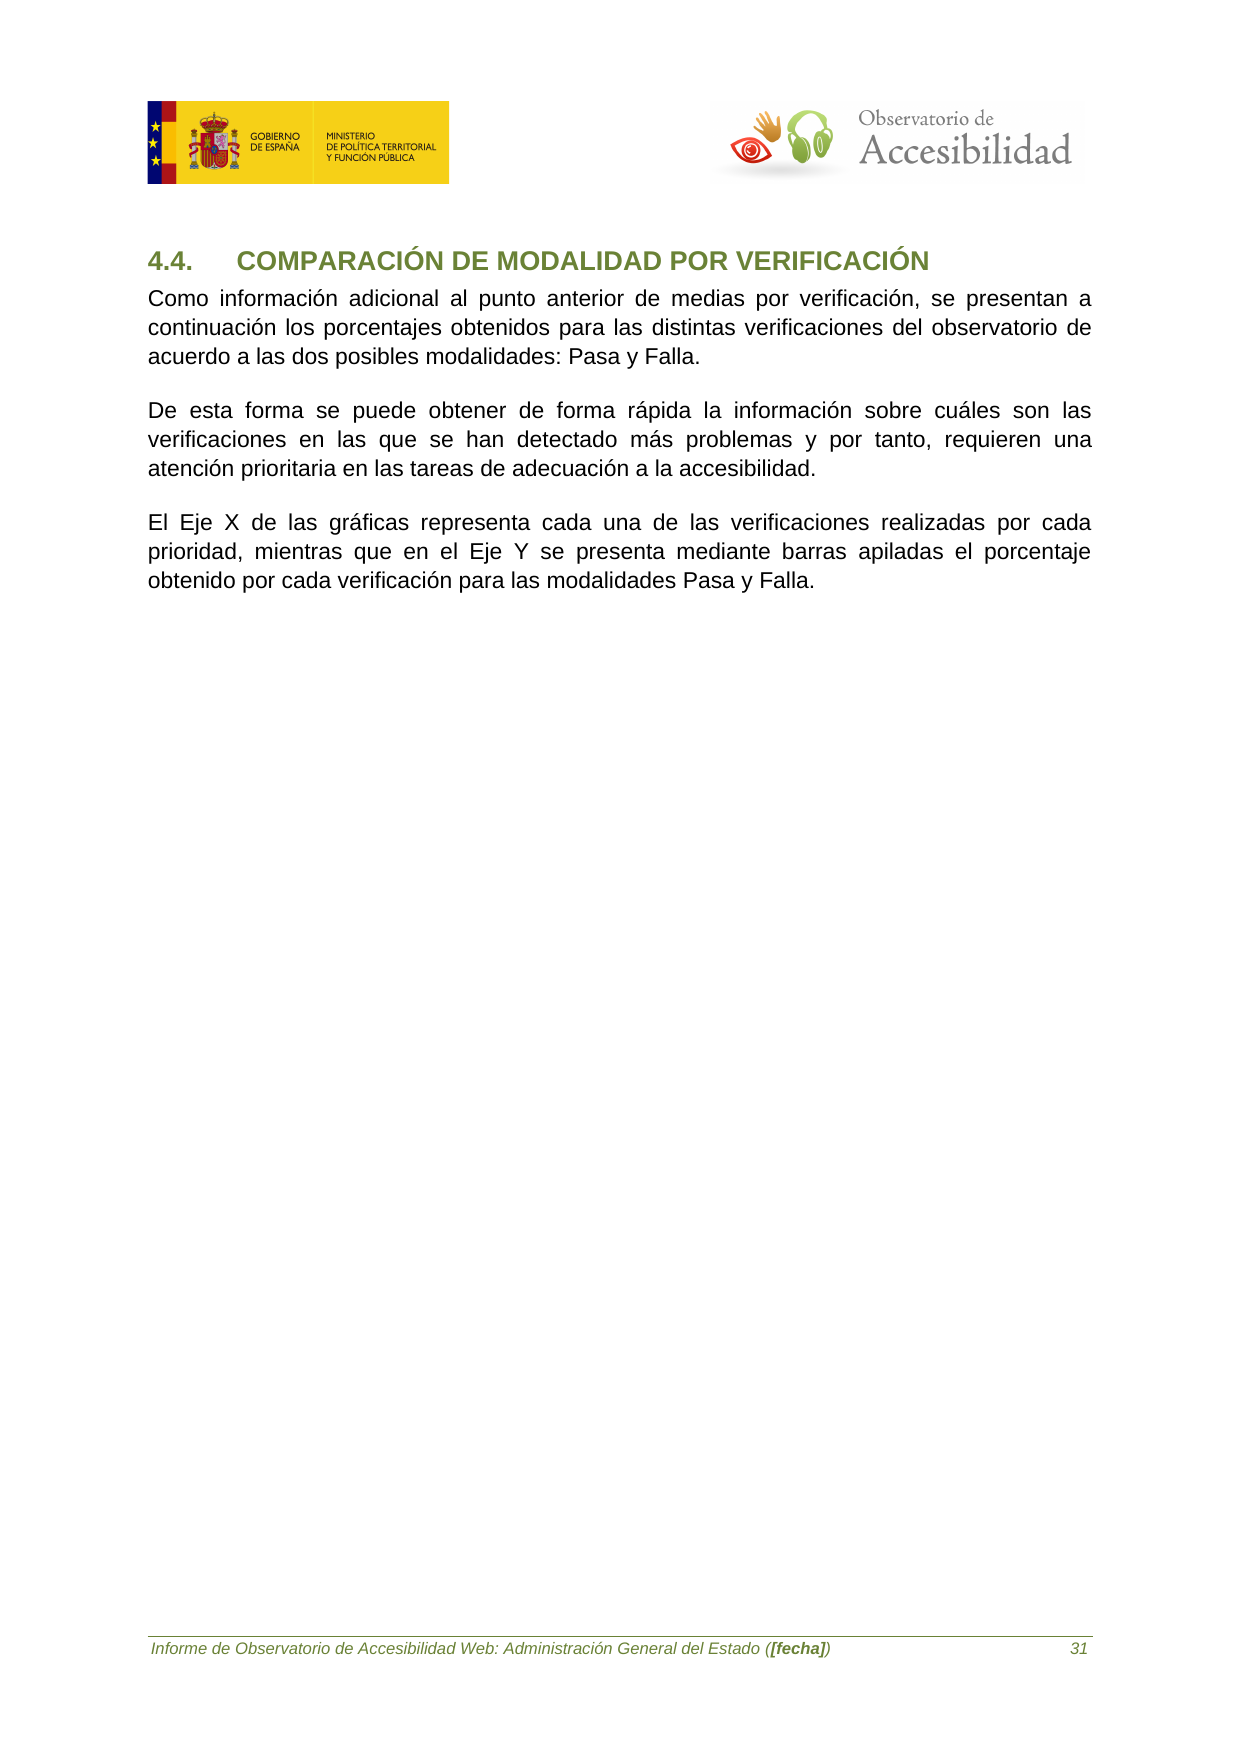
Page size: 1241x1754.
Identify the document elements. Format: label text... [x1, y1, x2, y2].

text Como información adicional al punto anterior de medias por verificación, se presentan a continuación los porcentajes obtenidos para las distintas verificaciones del observatorio de acuerdo a las dos posibles modalidades: Pasa y Falla. [148, 285, 1092, 369]
picture [147, 101, 450, 184]
text El Eje X de las gráficas representa cada una de las verificaciones realizadas por cada prioridad, mientras que en el Eje Y se presenta mediante barras apiladas el porcentaje obtenido por cada verificación para las modalidades Pasa y Falla. [148, 509, 1092, 593]
subtitle Comparación de modalidad por verificación [148, 245, 1092, 276]
picture [710, 101, 1086, 184]
text De esta forma se puede obtener de forma rápida la información sobre cuáles son las verificaciones en las que se han detectado más problemas y por tanto, requieren una atención prioritaria en las tareas de adecuación a la accesibilidad. [148, 397, 1092, 481]
